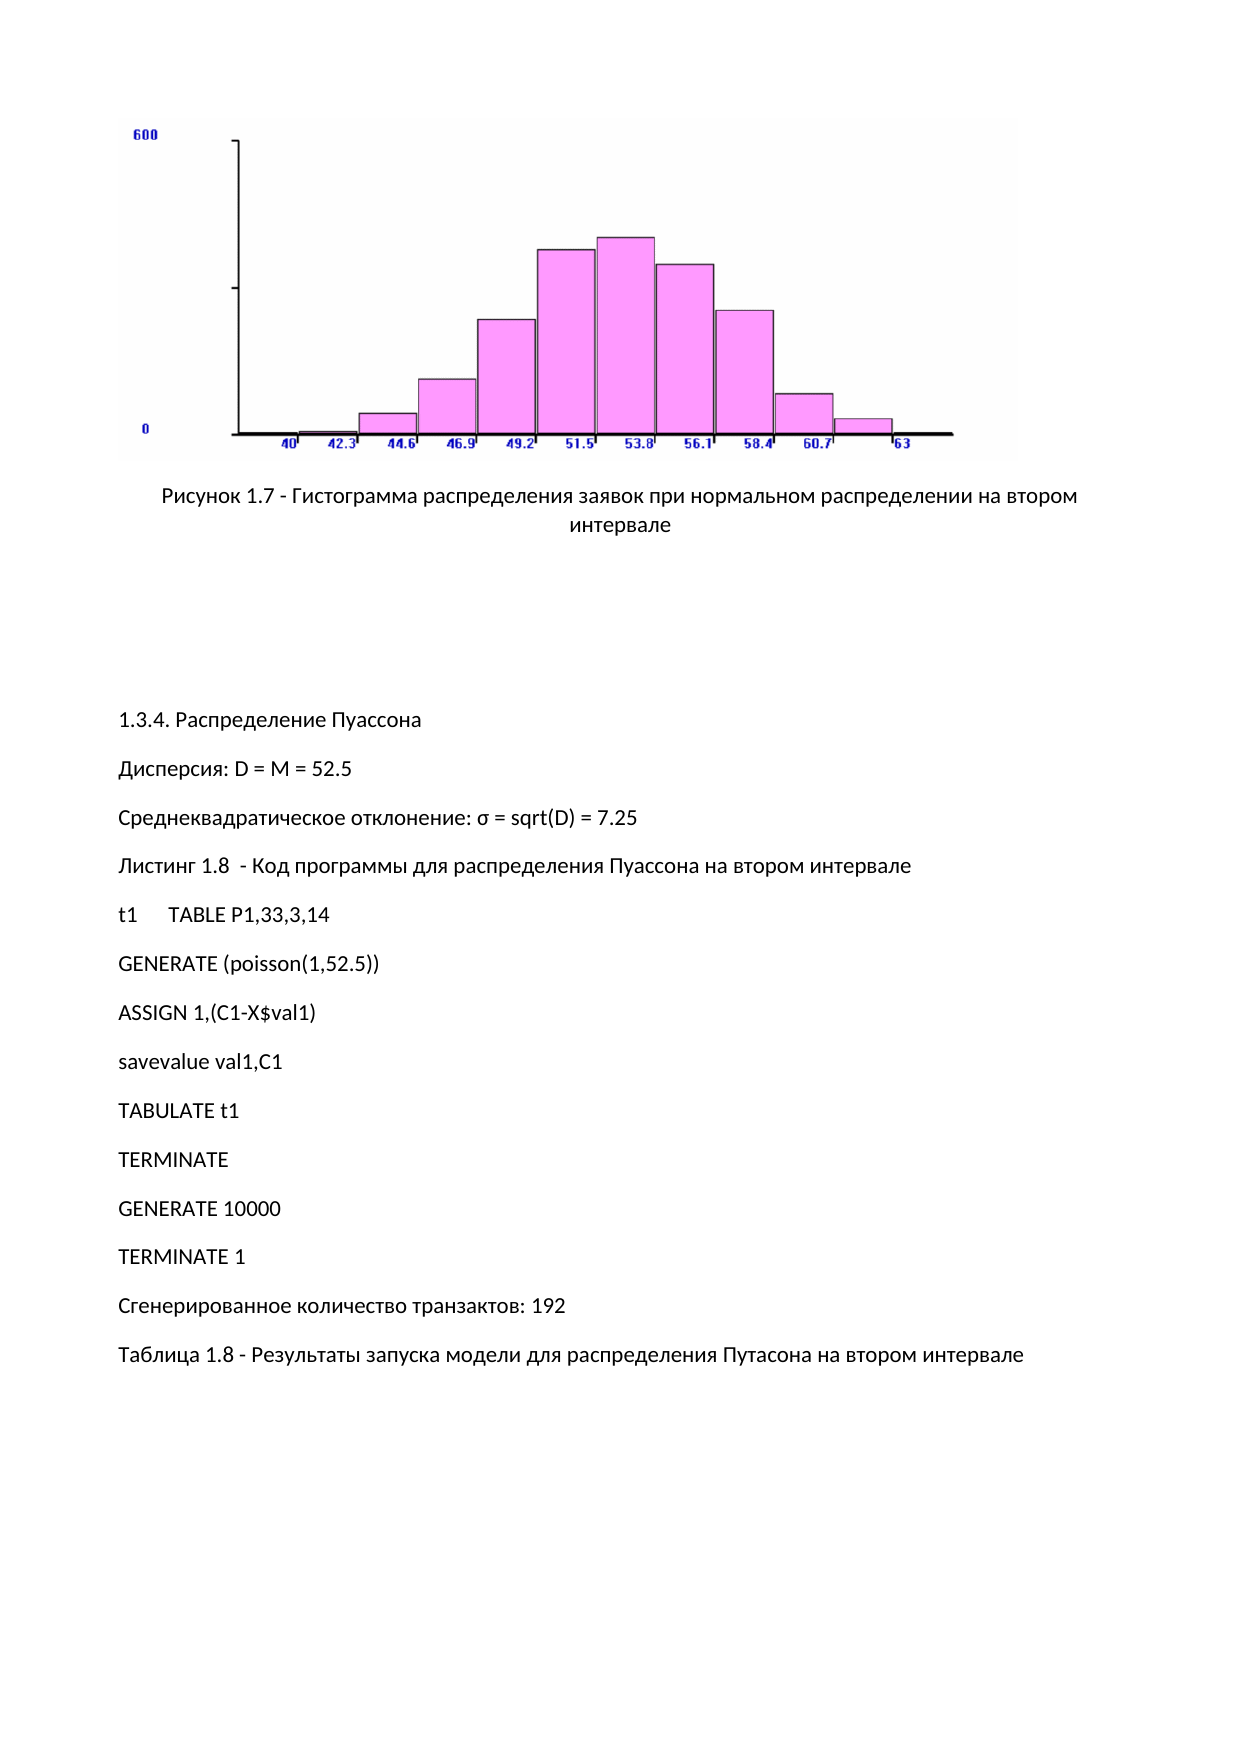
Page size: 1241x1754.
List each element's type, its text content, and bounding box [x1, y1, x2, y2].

text TERMINATE [118, 1145, 1122, 1173]
text Рисунок 1.7 - Гистограмма распределения заявок при нормальном распределении на втором интервале [118, 482, 1122, 538]
text t1 TABLE P1,33,3,14 [118, 901, 1122, 928]
text Листинг 1.8 - Код программы для распределения Пуассона на втором интервале [118, 852, 1122, 880]
text Таблица 1.8 - Результаты запуска модели для распределения Путасона на втором интервале [118, 1340, 1122, 1368]
text GENERATE (poisson(1,52.5)) [118, 949, 1122, 977]
text Сгенерированное количество транзактов: 192 [118, 1291, 1122, 1319]
text TERMINATE 1 [118, 1242, 1122, 1271]
text Дисперсия: D = M = 52.5 [118, 754, 1122, 782]
text ASSIGN 1,(C1-X$val1) [118, 998, 1122, 1026]
text Среднеквадратическое отклонение: σ = sqrt(D) = 7.25 [118, 803, 1122, 831]
text savevalue val1,C1 [118, 1047, 1122, 1075]
text TABULATE t1 [118, 1096, 1122, 1124]
text GENERATE 10000 [118, 1194, 1122, 1222]
text 1.3.4. Распределение Пуассона [118, 705, 1122, 733]
